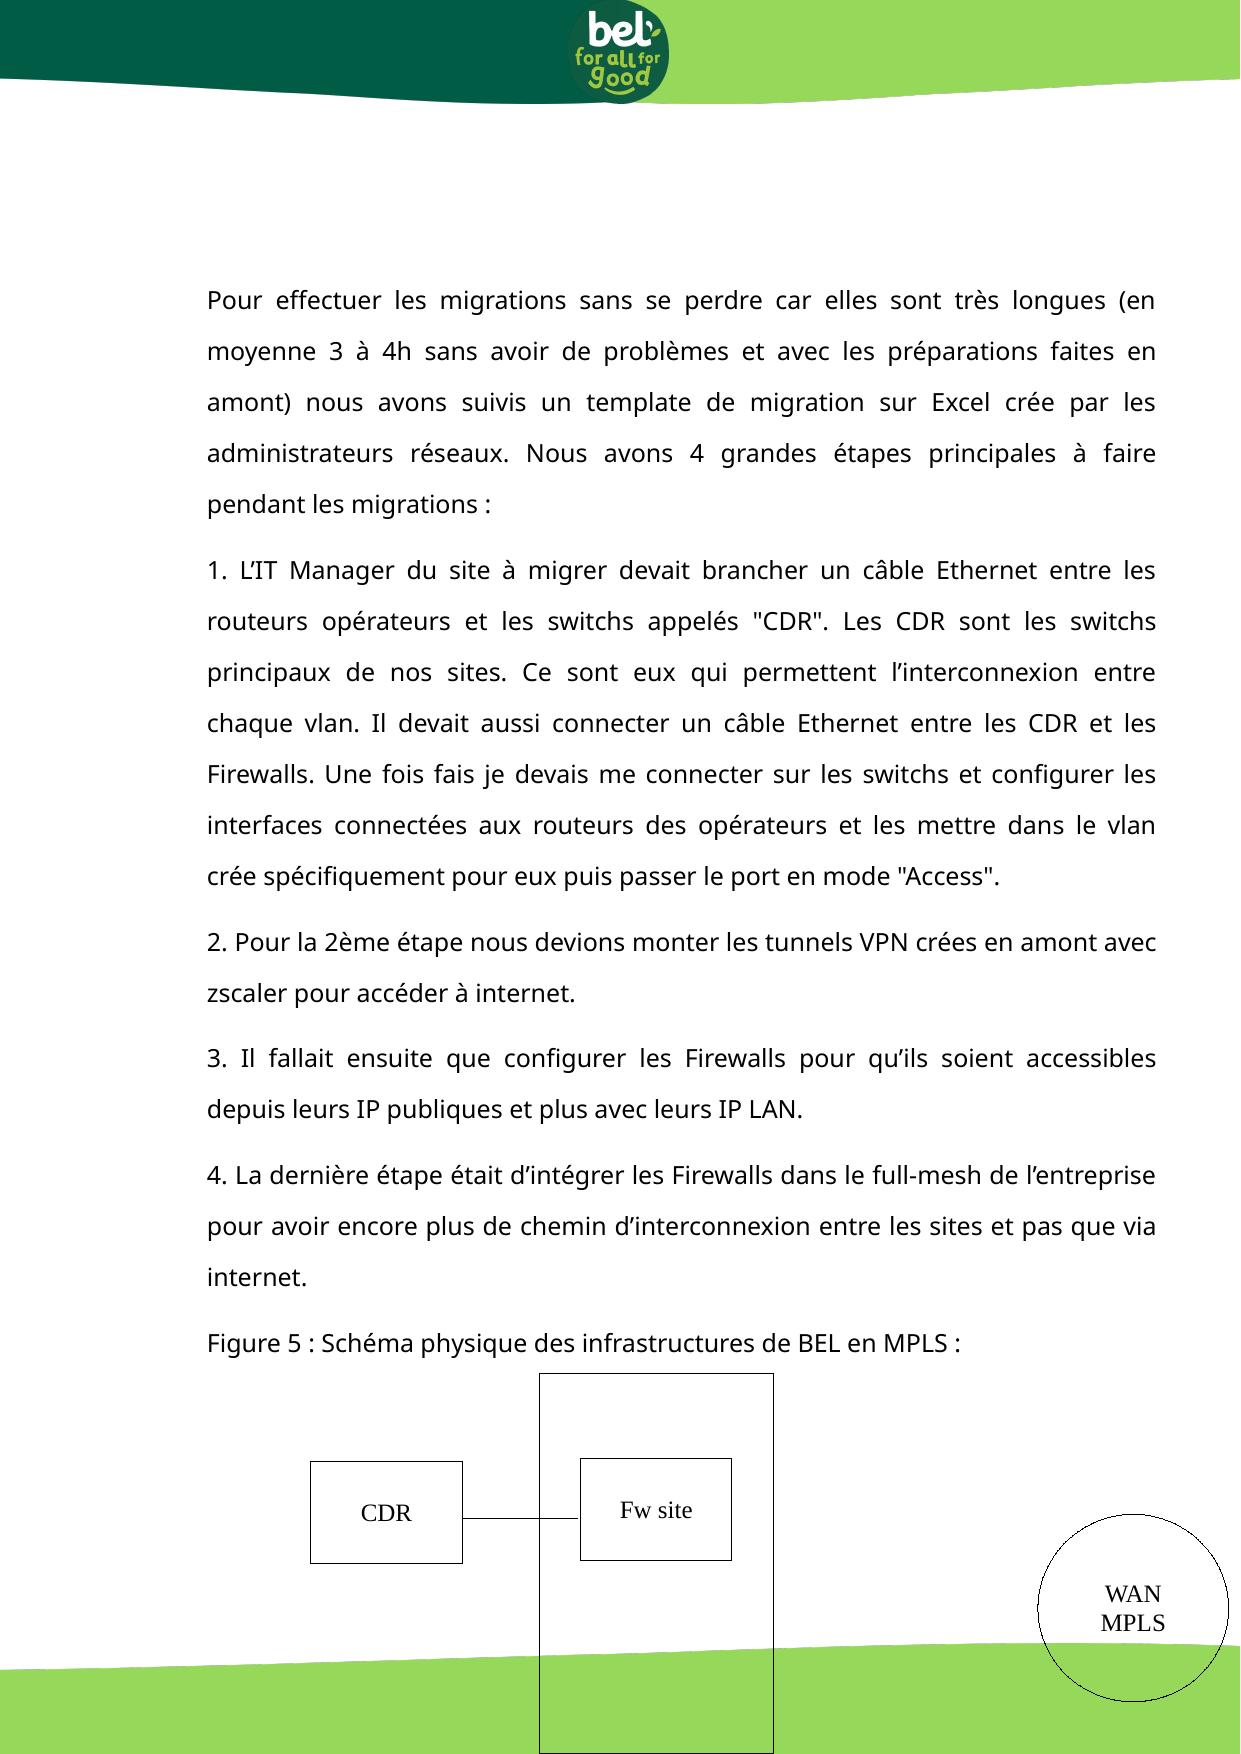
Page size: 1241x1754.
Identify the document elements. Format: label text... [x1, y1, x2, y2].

text Pour effectuer les migrations sans se perdre car elles sont très longues (en moyenne 3 à 4h sans avoir de problèmes et avec les préparations faites en amont) nous avons suivis un template de migration sur Excel crée par les administrateurs réseaux. Nous avons 4 grandes étapes principales à faire pendant les migrations : [177, 235, 1181, 505]
picture [0, 1643, 539, 1754]
picture [540, 1643, 773, 1753]
text 4. La dernière étape était d’intégrer les Firewalls dans le full-mesh de l’entreprise pour avoir encore plus de chemin d’interconnexion entre les sites et pas que via internet. [177, 1110, 1181, 1278]
picture [774, 1643, 1241, 1754]
picture [0, 0, 1240, 104]
text Figure 5 : Schéma physique des infrastructures de BEL en MPLS : [177, 1278, 1181, 1359]
text 1. L’IT Manager du site à migrer devait brancher un câble Ethernet entre les routeurs opérateurs et les switchs appelés "CDR". Les CDR sont les switchs principaux de nos sites. Ce sont eux qui permettent l’interconnexion entre chaque vlan. Il devait aussi connecter un câble Ethernet entre les CDR et les Firewalls. Une fois fais je devais me connecter sur les switchs et configurer les interfaces connectées aux routeurs des opérateurs et les mettre dans le vlan crée spécifiquement pour eux puis passer le port en mode "Access". [177, 505, 1181, 877]
text 3. Il fallait ensuite que configurer les Firewalls pour qu’ils soient accessibles depuis leurs IP publiques et plus avec leurs IP LAN. [177, 994, 1181, 1110]
text 2. Pour la 2ème étape nous devions monter les tunnels VPN crées en amont avec zscaler pour accéder à internet. [177, 877, 1181, 994]
